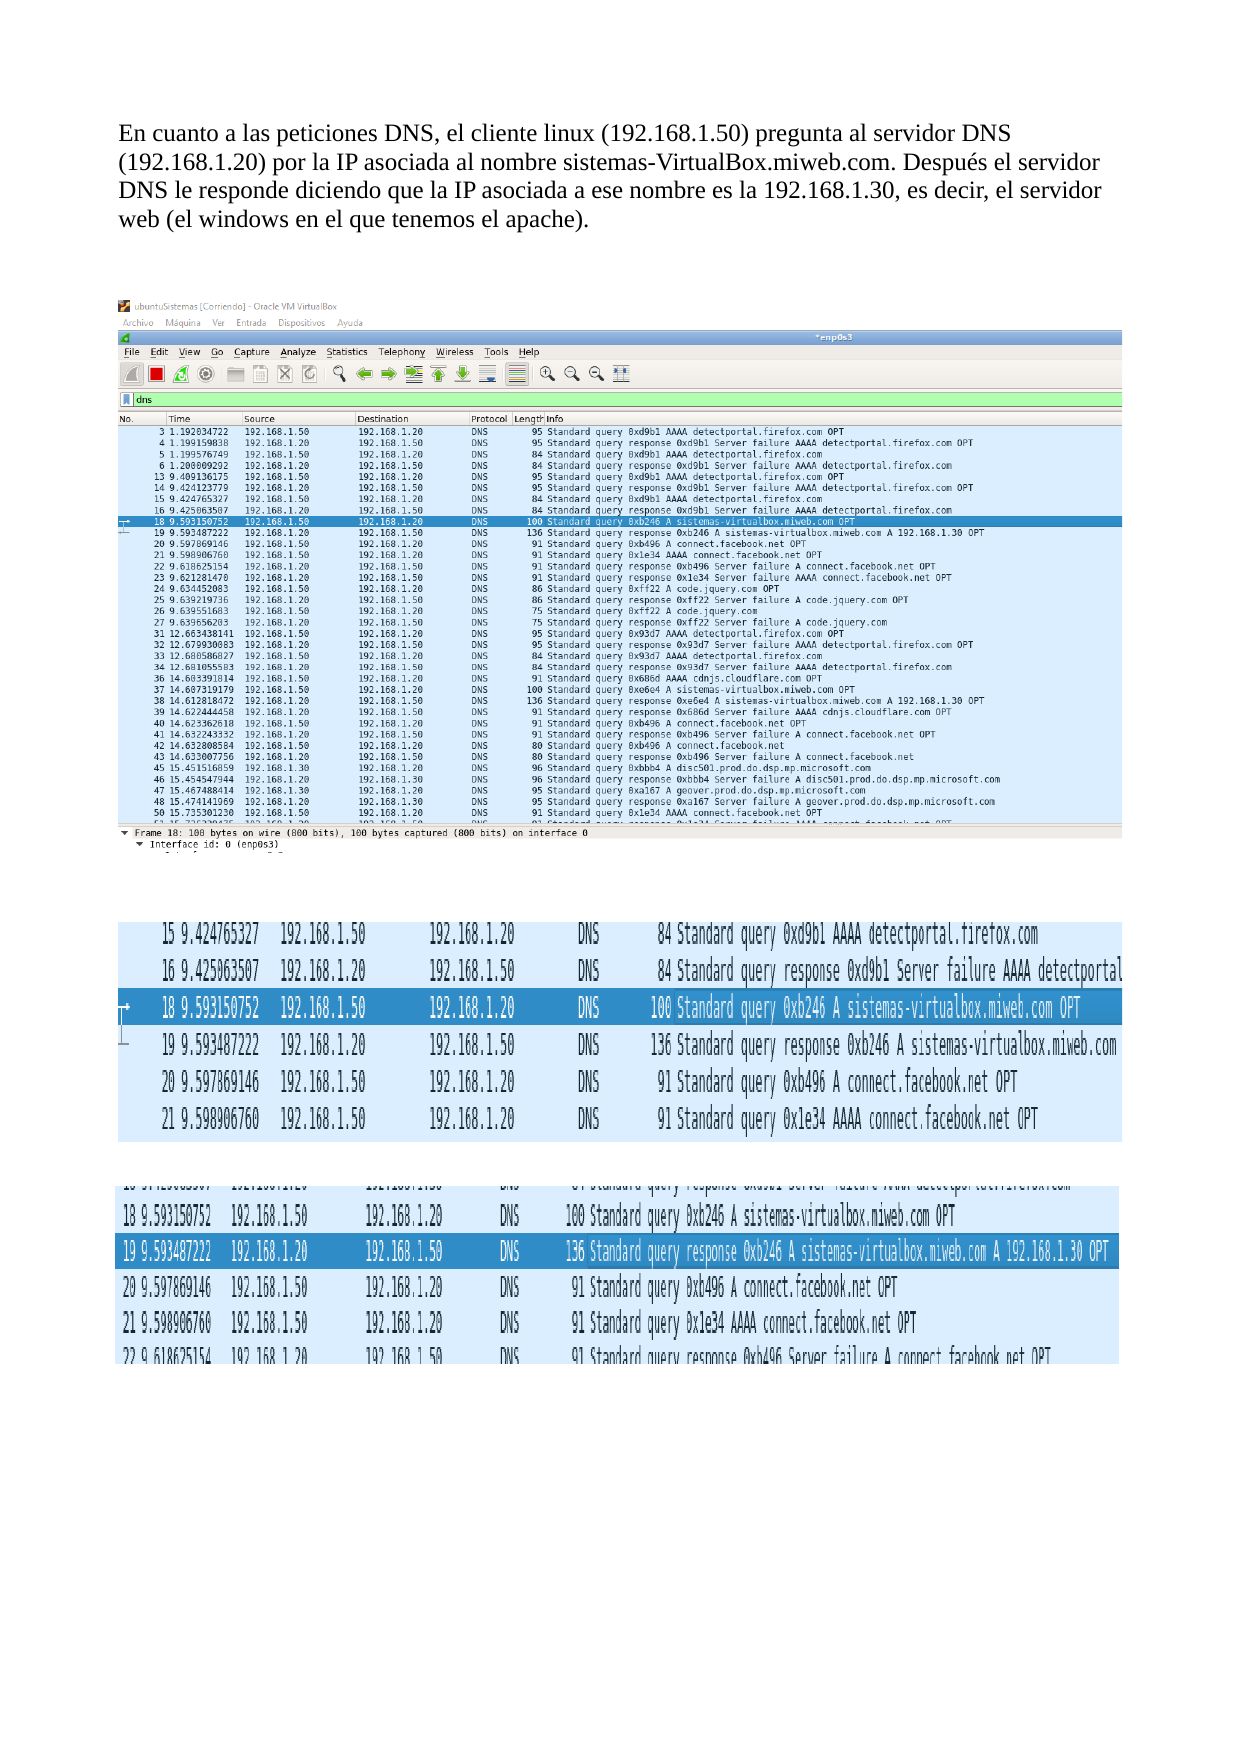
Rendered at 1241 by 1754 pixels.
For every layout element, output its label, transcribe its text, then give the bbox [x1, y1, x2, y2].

picture [118, 922, 1123, 1142]
picture [115, 1186, 1119, 1364]
picture [118, 298, 1123, 853]
text En cuanto a las peticiones DNS, el cliente linux (192.168.1.50) pregunta al servidor DNS (192.168.1.20) por la IP asociada al nombre sistemas-VirtualBox.miweb.com. Después el servidor DNS le responde diciendo que la IP asociada a ese nombre es la 192.168.1.30, es decir, el servidor web (el windows en el que tenemos el apache). [118, 118, 1122, 233]
